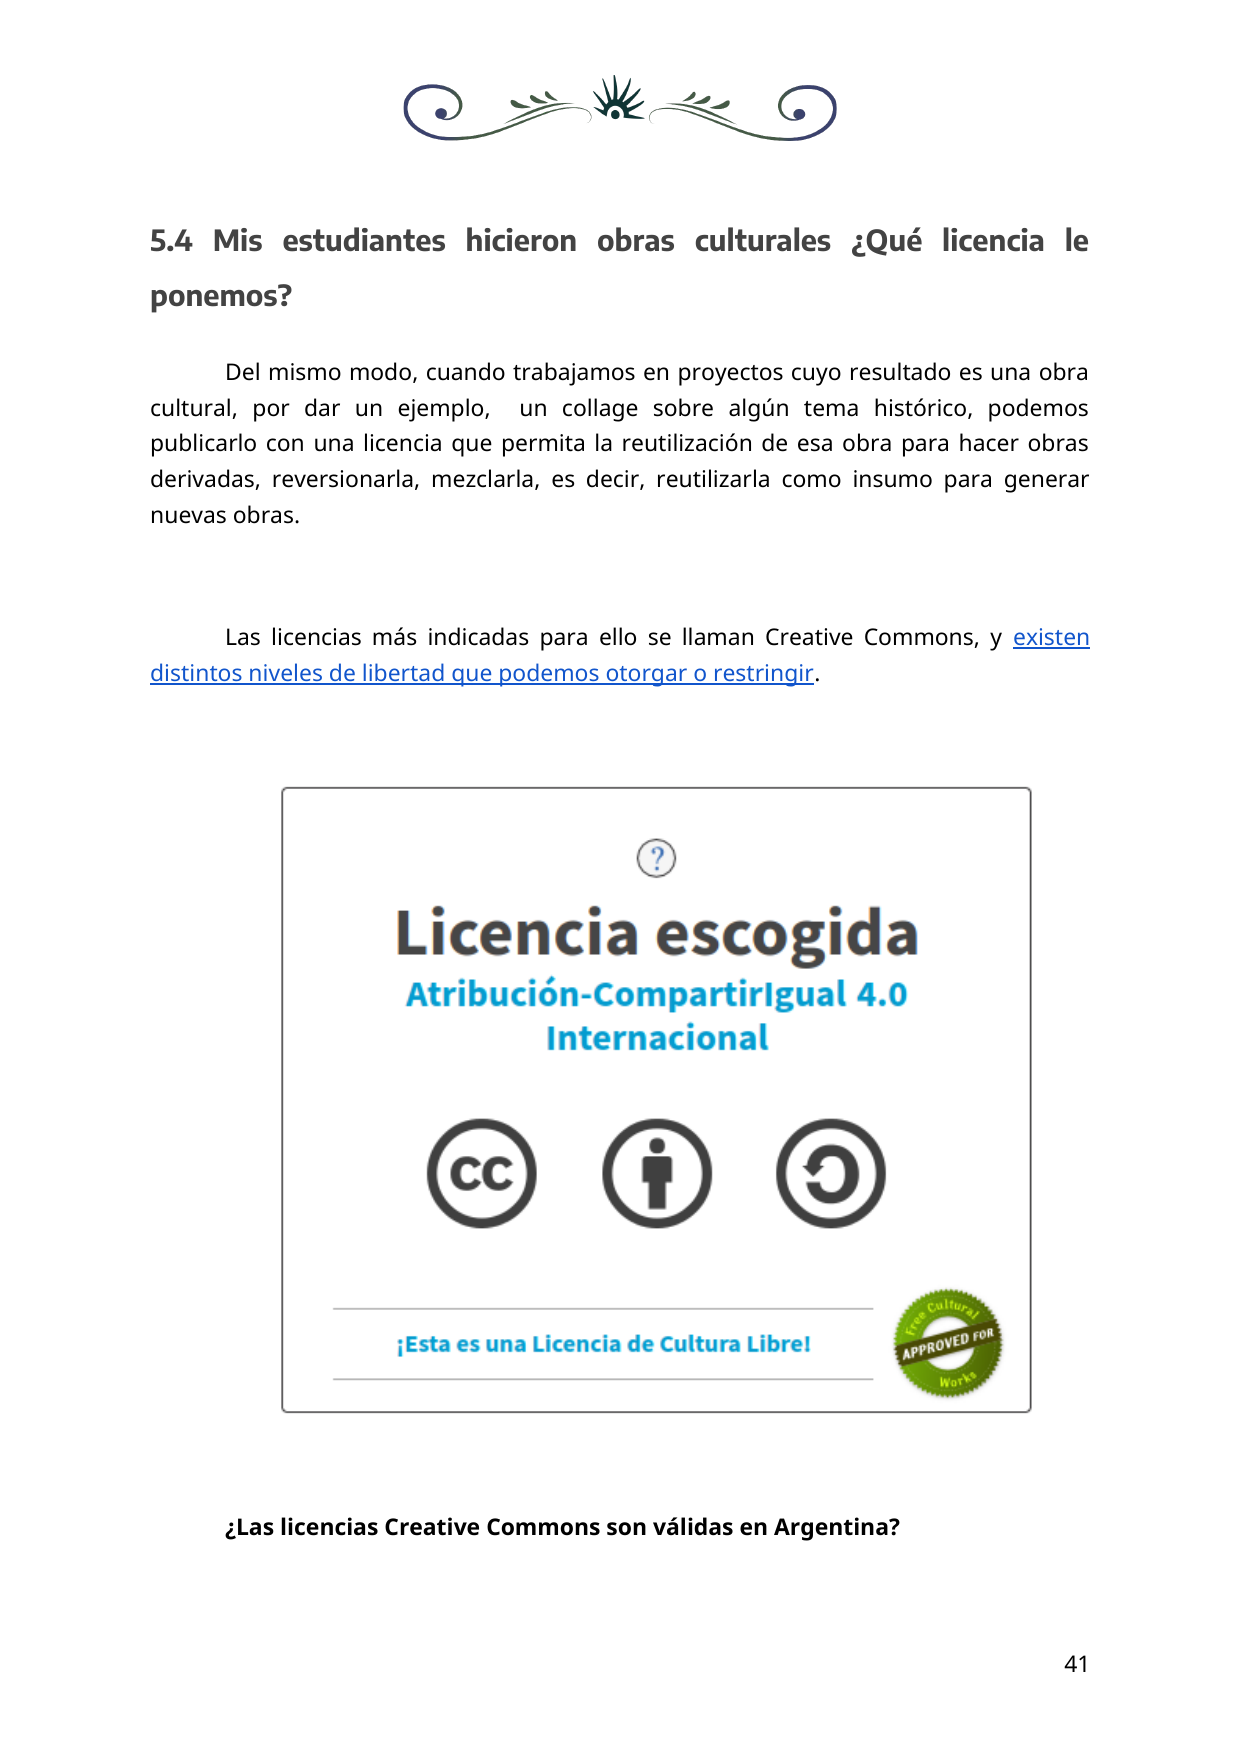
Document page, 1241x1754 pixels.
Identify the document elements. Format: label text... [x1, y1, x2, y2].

picture [277, 778, 1038, 1421]
text Del mismo modo, cuando trabajamos en proyectos cuyo resultado es una obra cultural, por dar un ejemplo, un collage sobre algún tema histórico, podemos publicarlo con una licencia que permita la reutilización de esa obra para hacer obras derivadas, reversionarla, mezclarla, es decir, reutilizarla como insumo para generar nuevas obras. [150, 356, 1090, 531]
picture [403, 75, 837, 141]
subtitle 5.4 Mis estudiantes hicieron obras culturales ¿Qué licencia le ponemos? [150, 221, 1090, 312]
text Las licencias más indicadas para ello se llaman Creative Commons, y existen distintos niveles de libertad que podemos otorgar o restringir. [150, 621, 1090, 688]
text ¿Las licencias Creative Commons son válidas en Argentina? [150, 1511, 1090, 1542]
